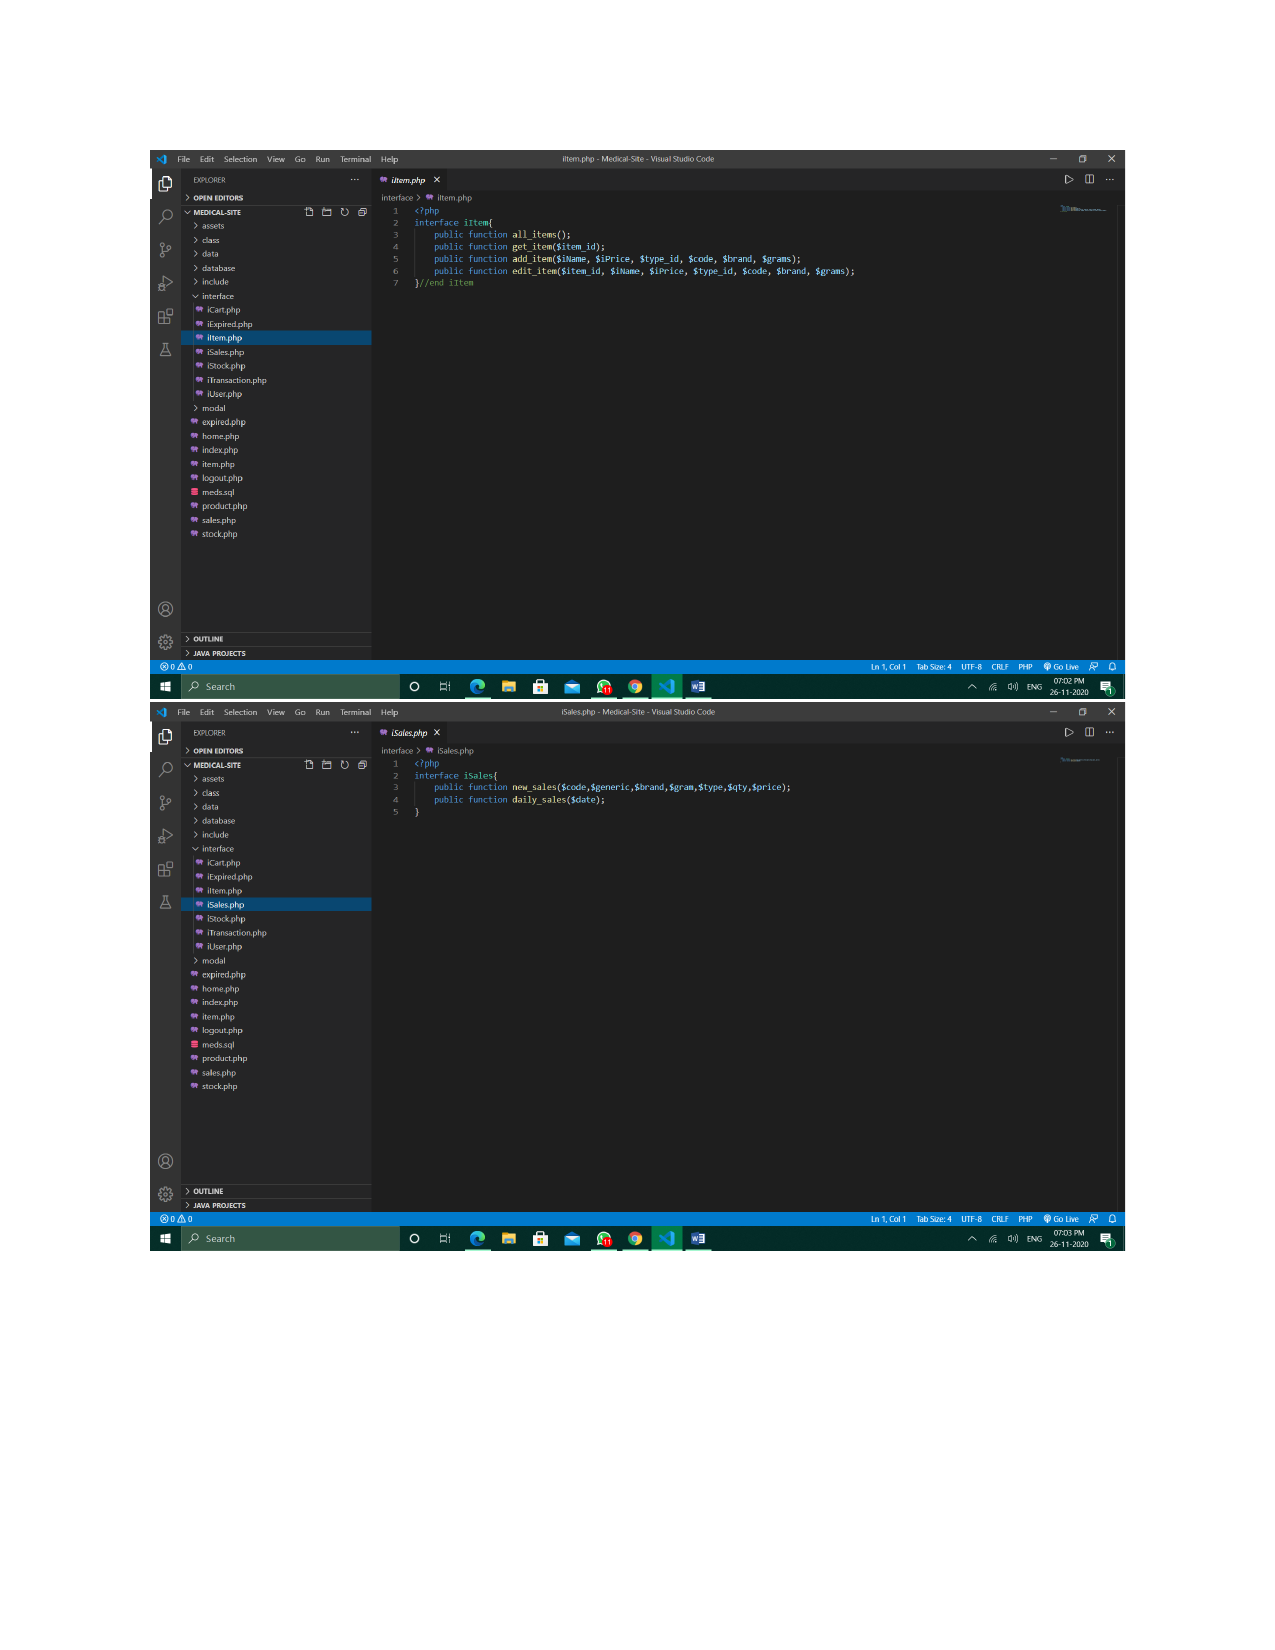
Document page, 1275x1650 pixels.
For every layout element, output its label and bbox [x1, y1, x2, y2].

picture [150, 150, 1125, 699]
picture [150, 702, 1125, 1251]
